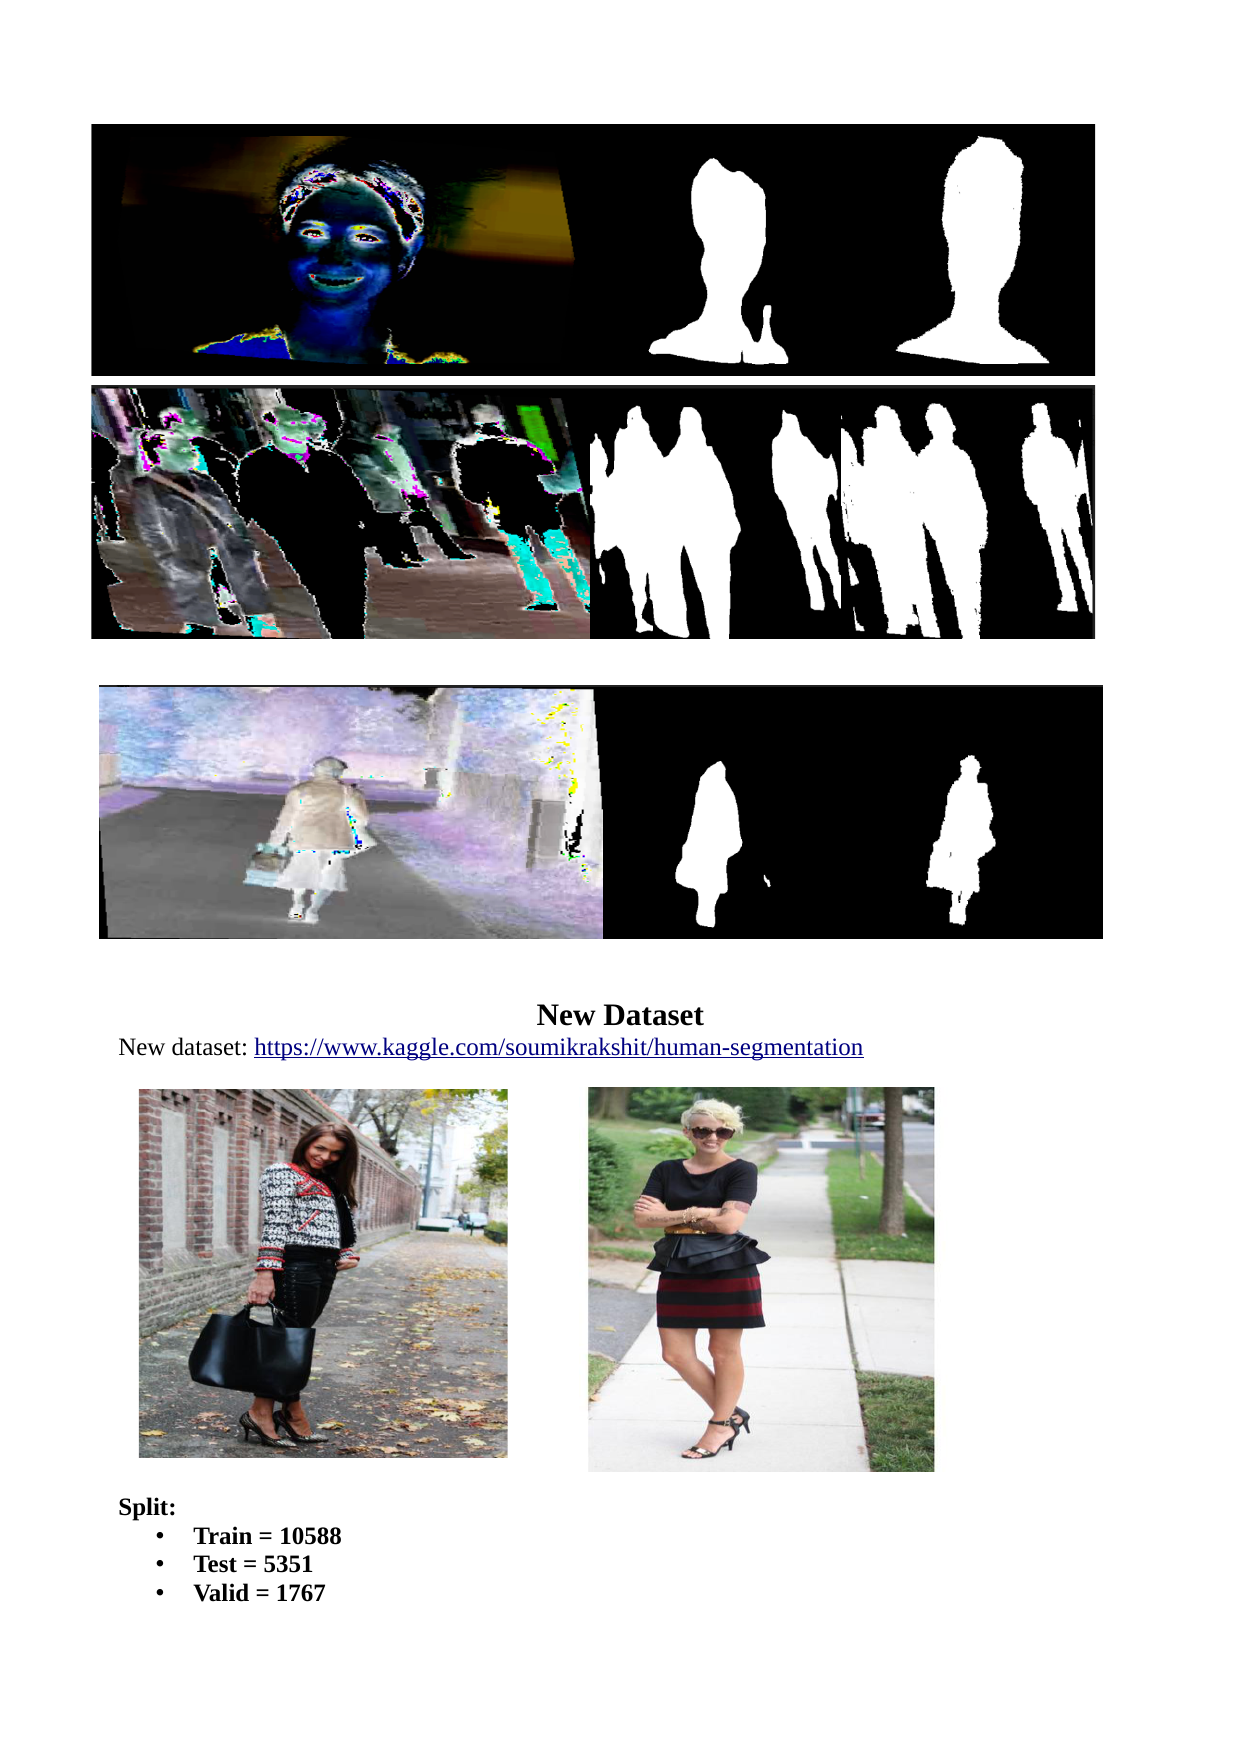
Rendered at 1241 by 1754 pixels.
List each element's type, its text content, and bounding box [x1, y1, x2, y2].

text New dataset: https://www.kaggle.com/soumikrakshit/human-segmentation [118, 1032, 1122, 1061]
text Split: [118, 1492, 1122, 1521]
picture [91, 124, 1096, 376]
list Train = 10588 [156, 1521, 1122, 1549]
list Test = 5351 [156, 1549, 1122, 1578]
picture [99, 685, 1103, 939]
text New Dataset [118, 996, 1122, 1032]
picture [91, 385, 1096, 639]
list Valid = 1767 [156, 1578, 1122, 1607]
picture [138, 1089, 508, 1458]
picture [563, 1087, 948, 1472]
